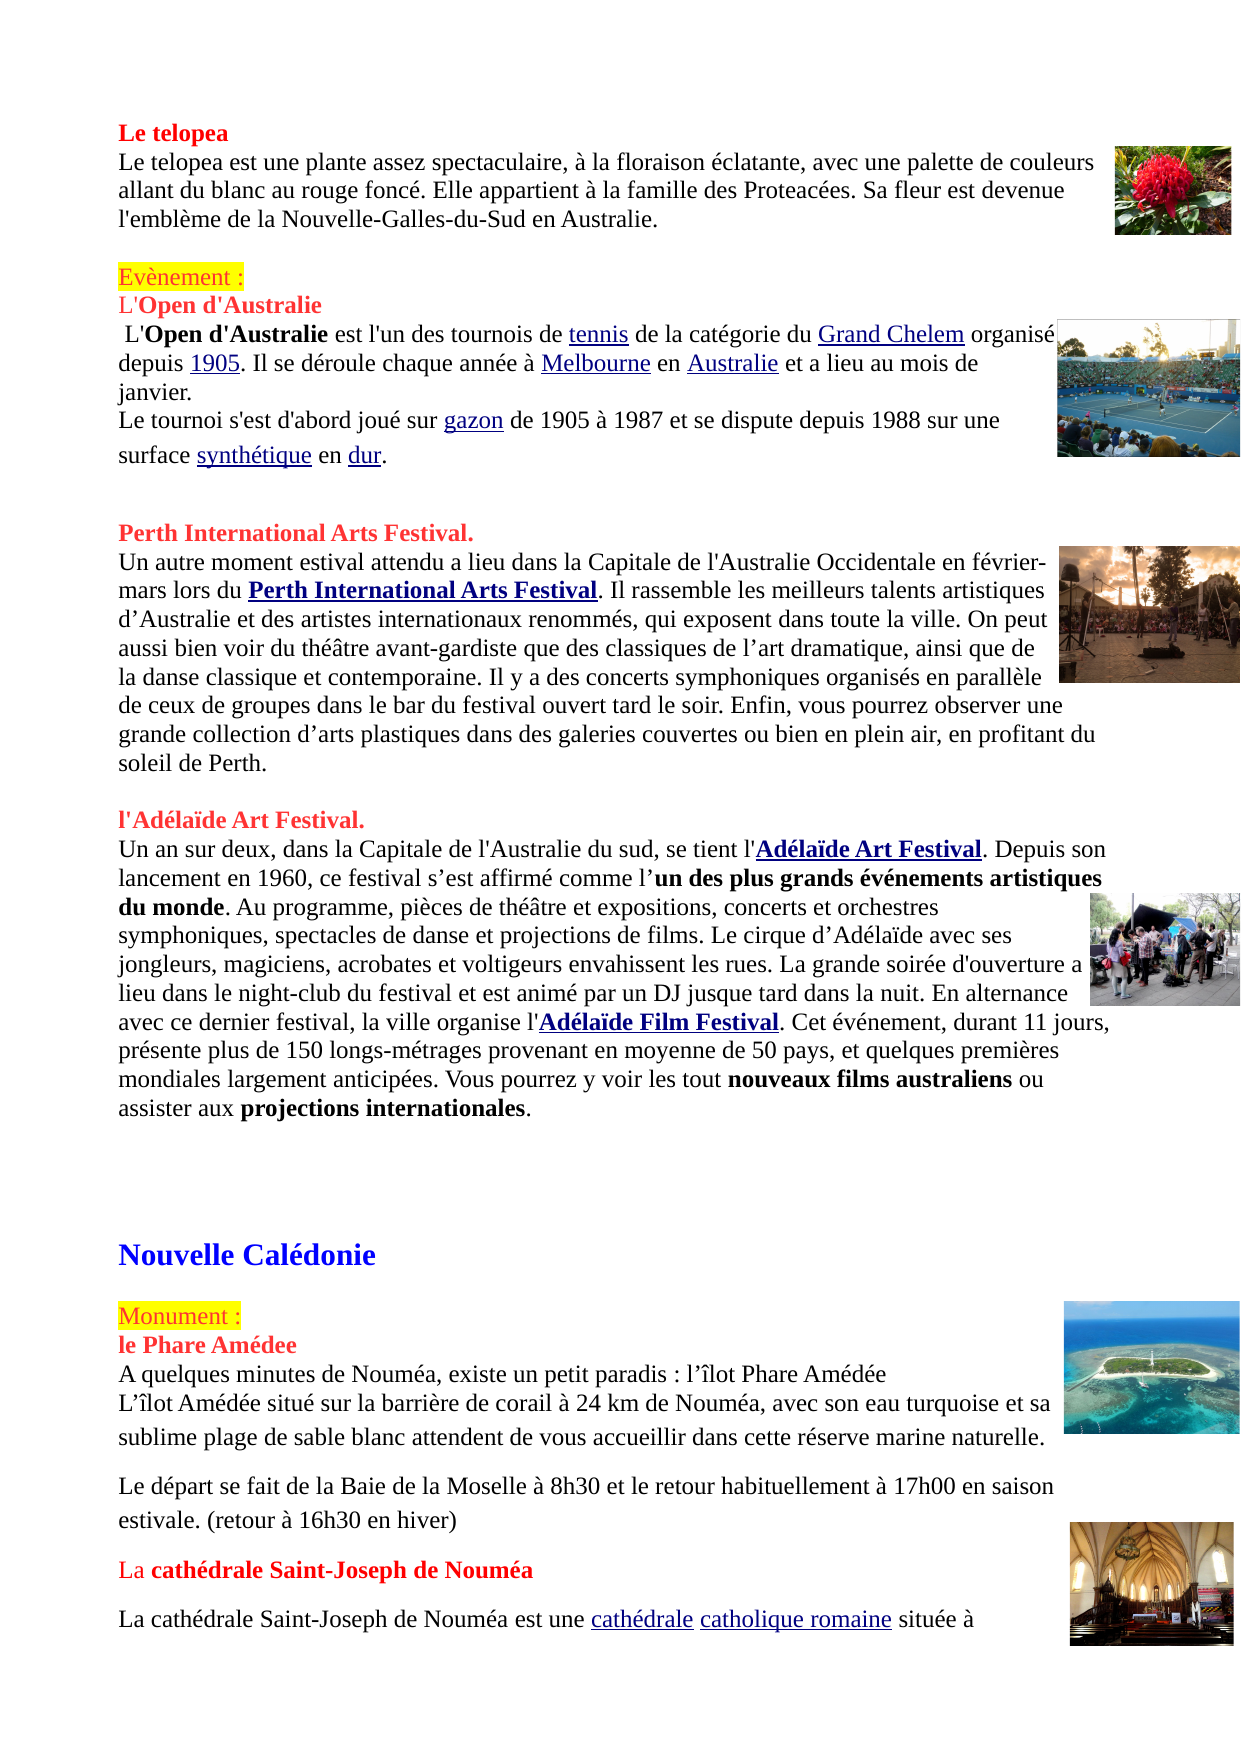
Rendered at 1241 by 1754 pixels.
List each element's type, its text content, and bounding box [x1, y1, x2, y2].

picture [1114, 146, 1232, 235]
text Un autre moment estival attendu a lieu dans la Capitale de l'Australie Occidentale en février-mars lors du Perth International Arts Festival. Il rassemble les meilleurs talents artistiques d’Australie et des artistes internationaux renommés, qui exposent dans toute la ville. On peut aussi bien voir du théâtre avant-gardiste que des classiques de l’art dramatique, ainsi que de la danse classique et contemporaine. Il y a des concerts symphoniques organisés en parallèle de ceux de groupes dans le bar du festival ouvert tard le soir. Enfin, vous pourrez observer une grande collection d’arts plastiques dans des galeries couvertes ou bien en plein air, en profitant du soleil de Perth. [118, 547, 1122, 777]
picture [1057, 319, 1241, 457]
text La cathédrale Saint-Joseph de Nouméa est une cathédrale catholique romaine située à [118, 1604, 1069, 1632]
text le Phare Amédee [118, 1330, 1063, 1359]
picture [1063, 1301, 1240, 1434]
text l'Adélaïde Art Festival. [118, 805, 1122, 834]
picture [1059, 546, 1240, 683]
text Evènement : [118, 262, 1122, 291]
text Le telopea [118, 118, 1122, 147]
text Le tournoi s'est d'abord joué sur gazon de 1905 à 1987 et se dispute depuis 1988 sur une surface synthétique en dur. [118, 406, 1122, 469]
text A quelques minutes de Nouméa, existe un petit paradis : l’îlot Phare Amédée [118, 1359, 1063, 1388]
text Le telopea est une plante assez spectaculaire, à la floraison éclatante, avec une palette de couleurs allant du blanc au rouge foncé. Elle appartient à la famille des Proteacées. Sa fleur est devenue l'emblème de la Nouvelle-Galles-du-Sud en Australie. [118, 147, 1114, 233]
picture [1090, 893, 1241, 1006]
picture [1069, 1522, 1234, 1646]
text L'Open d'Australie [118, 291, 1122, 319]
text L’îlot Amédée situé sur la barrière de corail à 24 km de Nouméa, avec son eau turquoise et sa sublime plage de sable blanc attendent de vous accueillir dans cette réserve marine naturelle. [118, 1388, 1122, 1451]
text Perth International Arts Festival. [118, 518, 1122, 547]
text Monument : [118, 1301, 1063, 1330]
text Le départ se fait de la Baie de la Moselle à 8h30 et le retour habituellement à 17h00 en saison estivale. (retour à 16h30 en hiver) [118, 1471, 1122, 1534]
text L'Open d'Australie est l'un des tournois de tennis de la catégorie du Grand Chelem organisé depuis 1905. Il se déroule chaque année à Melbourne en Australie et a lieu au mois de janvier. [118, 319, 1057, 406]
text Un an sur deux, dans la Capitale de l'Australie du sud, se tient l'Adélaïde Art Festival. Depuis son lancement en 1960, ce festival s’est affirmé comme l’un des plus grands événements artistiques du monde. Au programme, pièces de théâtre et expositions, concerts et orchestres symphoniques, spectacles de danse et projections de films. Le cirque d’Adélaïde avec ses jongleurs, magiciens, acrobates et voltigeurs envahissent les rues. La grande soirée d'ouverture a lieu dans le night-club du festival et est animé par un DJ jusque tard dans la nuit. En alternance avec ce dernier festival, la ville organise l'Adélaïde Film Festival. Cet événement, durant 11 jours, présente plus de 150 longs-métrages provenant en moyenne de 50 pays, et quelques premières mondiales largement anticipées. Vous pourrez y voir les tout nouveaux films australiens ou assister aux projections internationales. [118, 834, 1122, 1122]
text La cathédrale Saint-Joseph de Nouméa [118, 1555, 1069, 1583]
text Nouvelle Calédonie [118, 1237, 1122, 1273]
